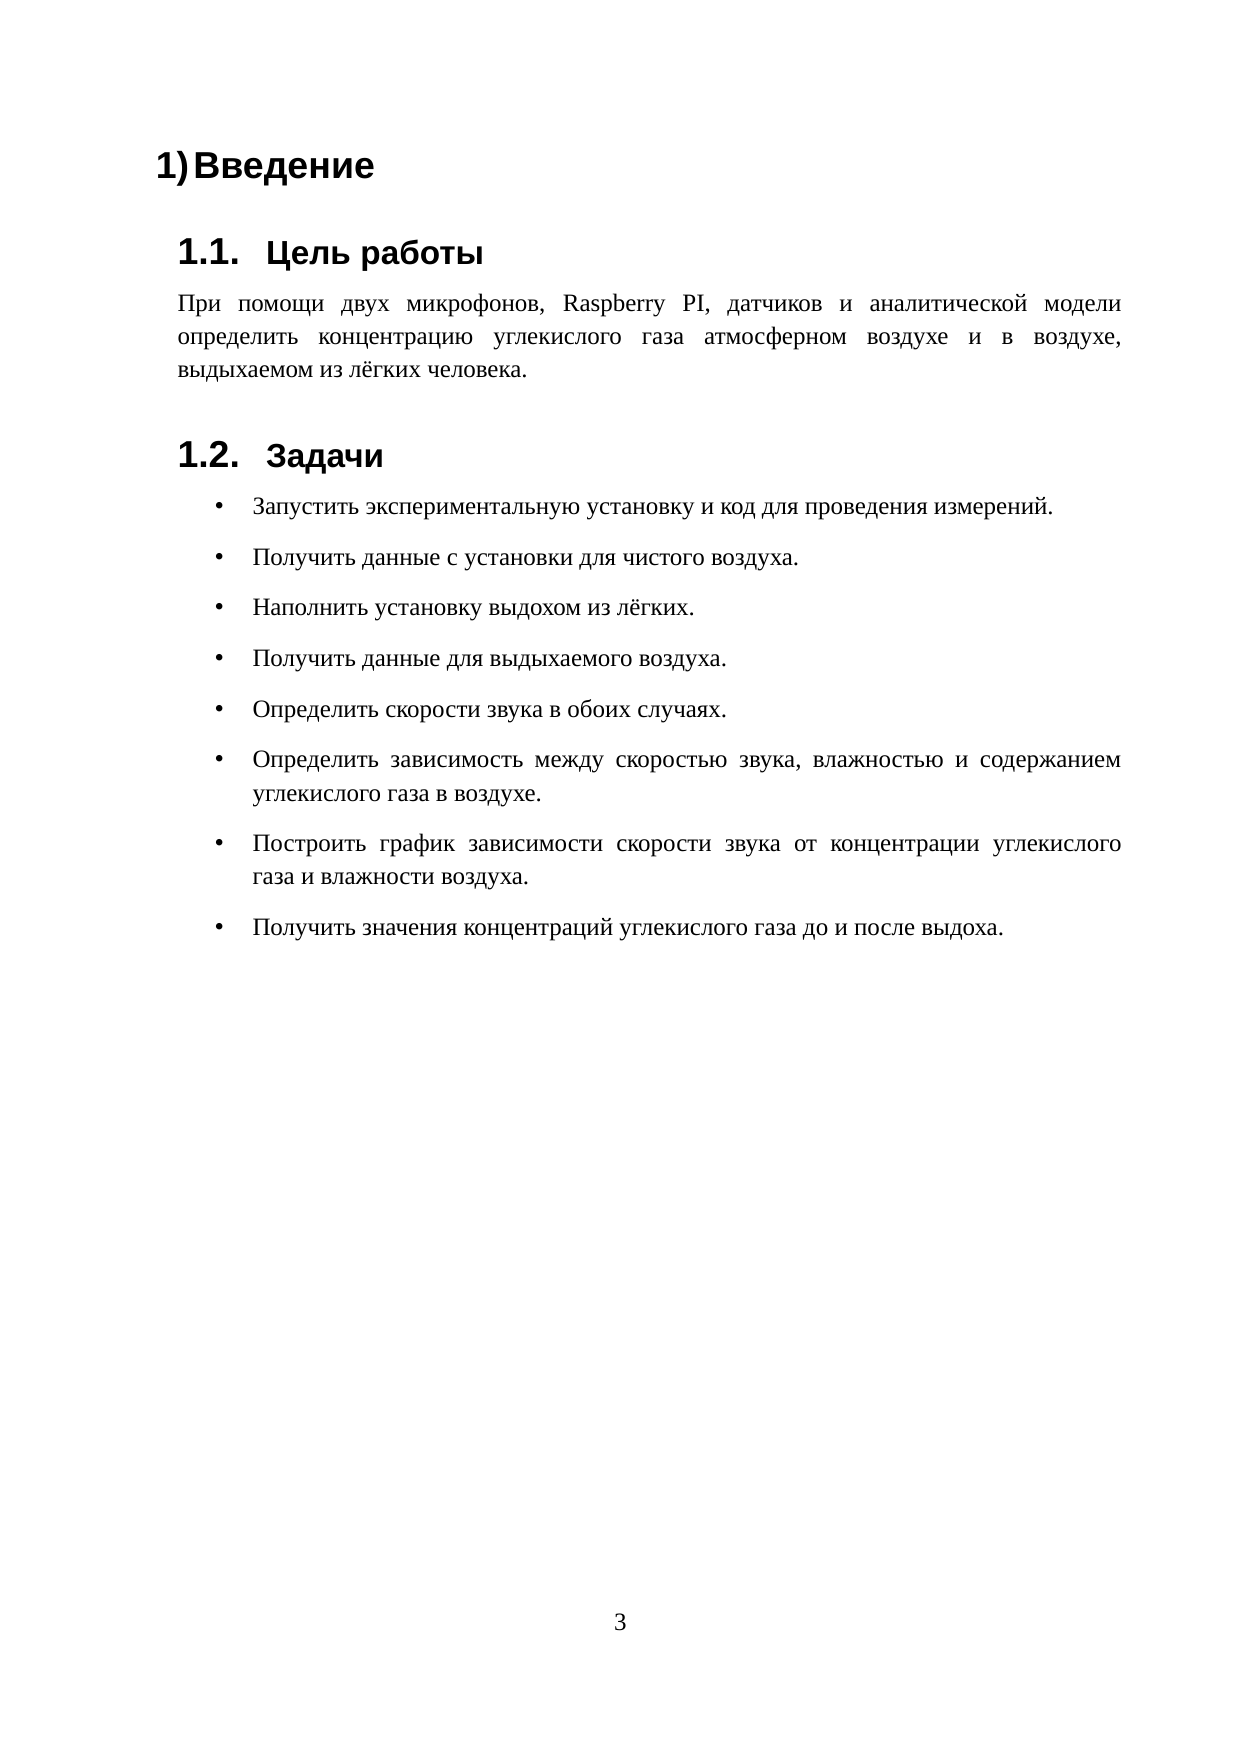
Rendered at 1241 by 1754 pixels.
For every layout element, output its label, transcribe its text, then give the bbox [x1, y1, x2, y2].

subtitle Введение [156, 143, 1122, 186]
list Определить скорости звука в обоих случаях. [215, 694, 1122, 723]
subtitle Цель работы [177, 229, 1093, 273]
subtitle Задачи [177, 432, 1093, 476]
list Получить значения концентраций углекислого газа до и после выдоха. [215, 912, 1122, 941]
list Определить зависимость между скоростью звука, влажностью и содержанием углекислого газа в воздухе. [215, 744, 1122, 806]
text При помощи двух микрофонов, Raspberry PI, датчиков и аналитической модели определить концентрацию углекислого газа атмосферном воздухе и в воздухе, выдыхаемом из лёгких человека. [177, 288, 1122, 383]
list Получить данные для выдыхаемого воздуха. [215, 643, 1122, 672]
list Наполнить установку выдохом из лёгких. [215, 592, 1122, 621]
list Запустить экспериментальную установку и код для проведения измерений. [215, 491, 1122, 520]
list Получить данные с установки для чистого воздуха. [215, 542, 1122, 570]
list Построить график зависимости скорости звука от концентрации углекислого газа и влажности воздуха. [215, 828, 1122, 890]
